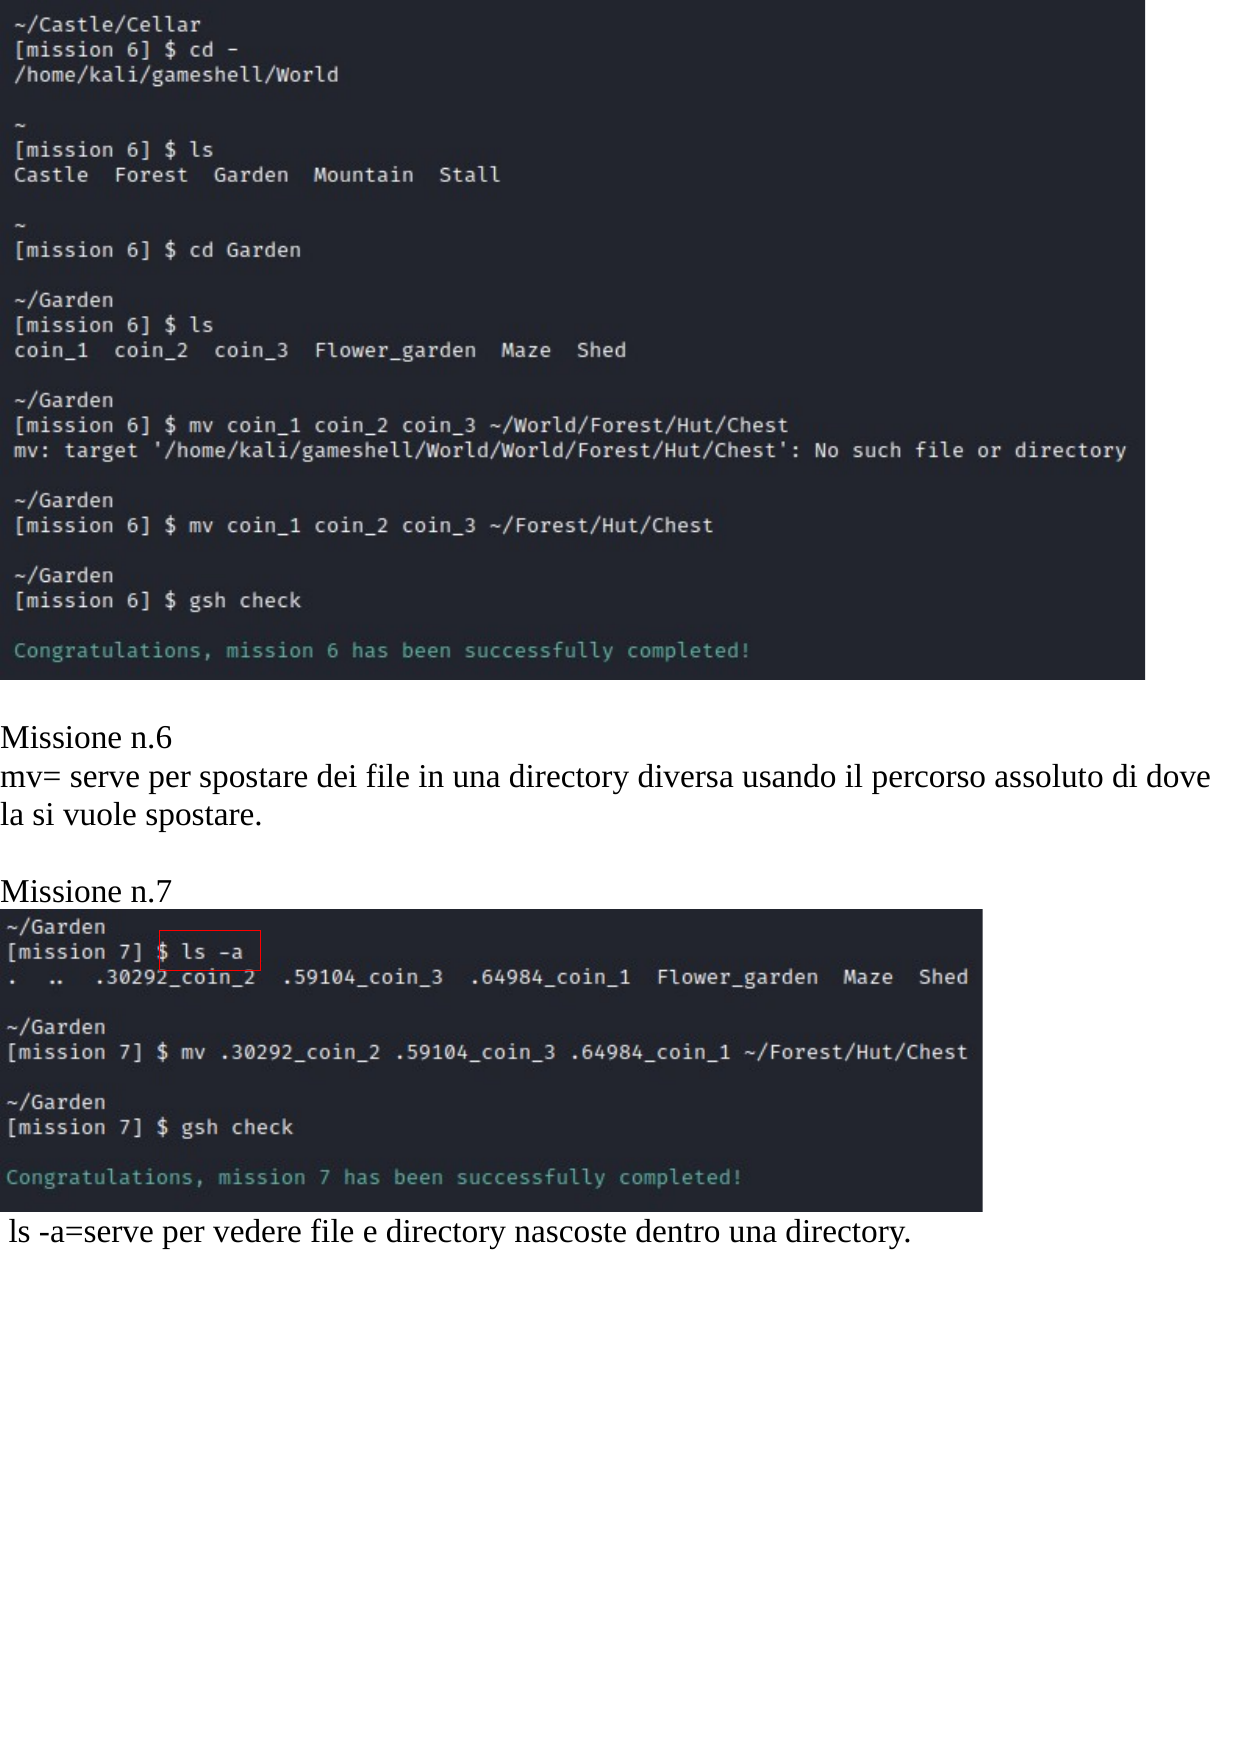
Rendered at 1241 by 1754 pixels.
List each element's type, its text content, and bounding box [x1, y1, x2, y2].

picture [0, 909, 983, 1212]
picture [0, 0, 1146, 680]
text mv= serve per spostare dei file in una directory diversa usando il percorso assoluto di dove la si vuole spostare. [0, 756, 1240, 833]
text Missione n.7 [0, 871, 1240, 909]
text ls -a=serve per vedere file e directory nascoste dentro una directory. [0, 1212, 1240, 1250]
text Missione n.6 [0, 718, 1240, 756]
